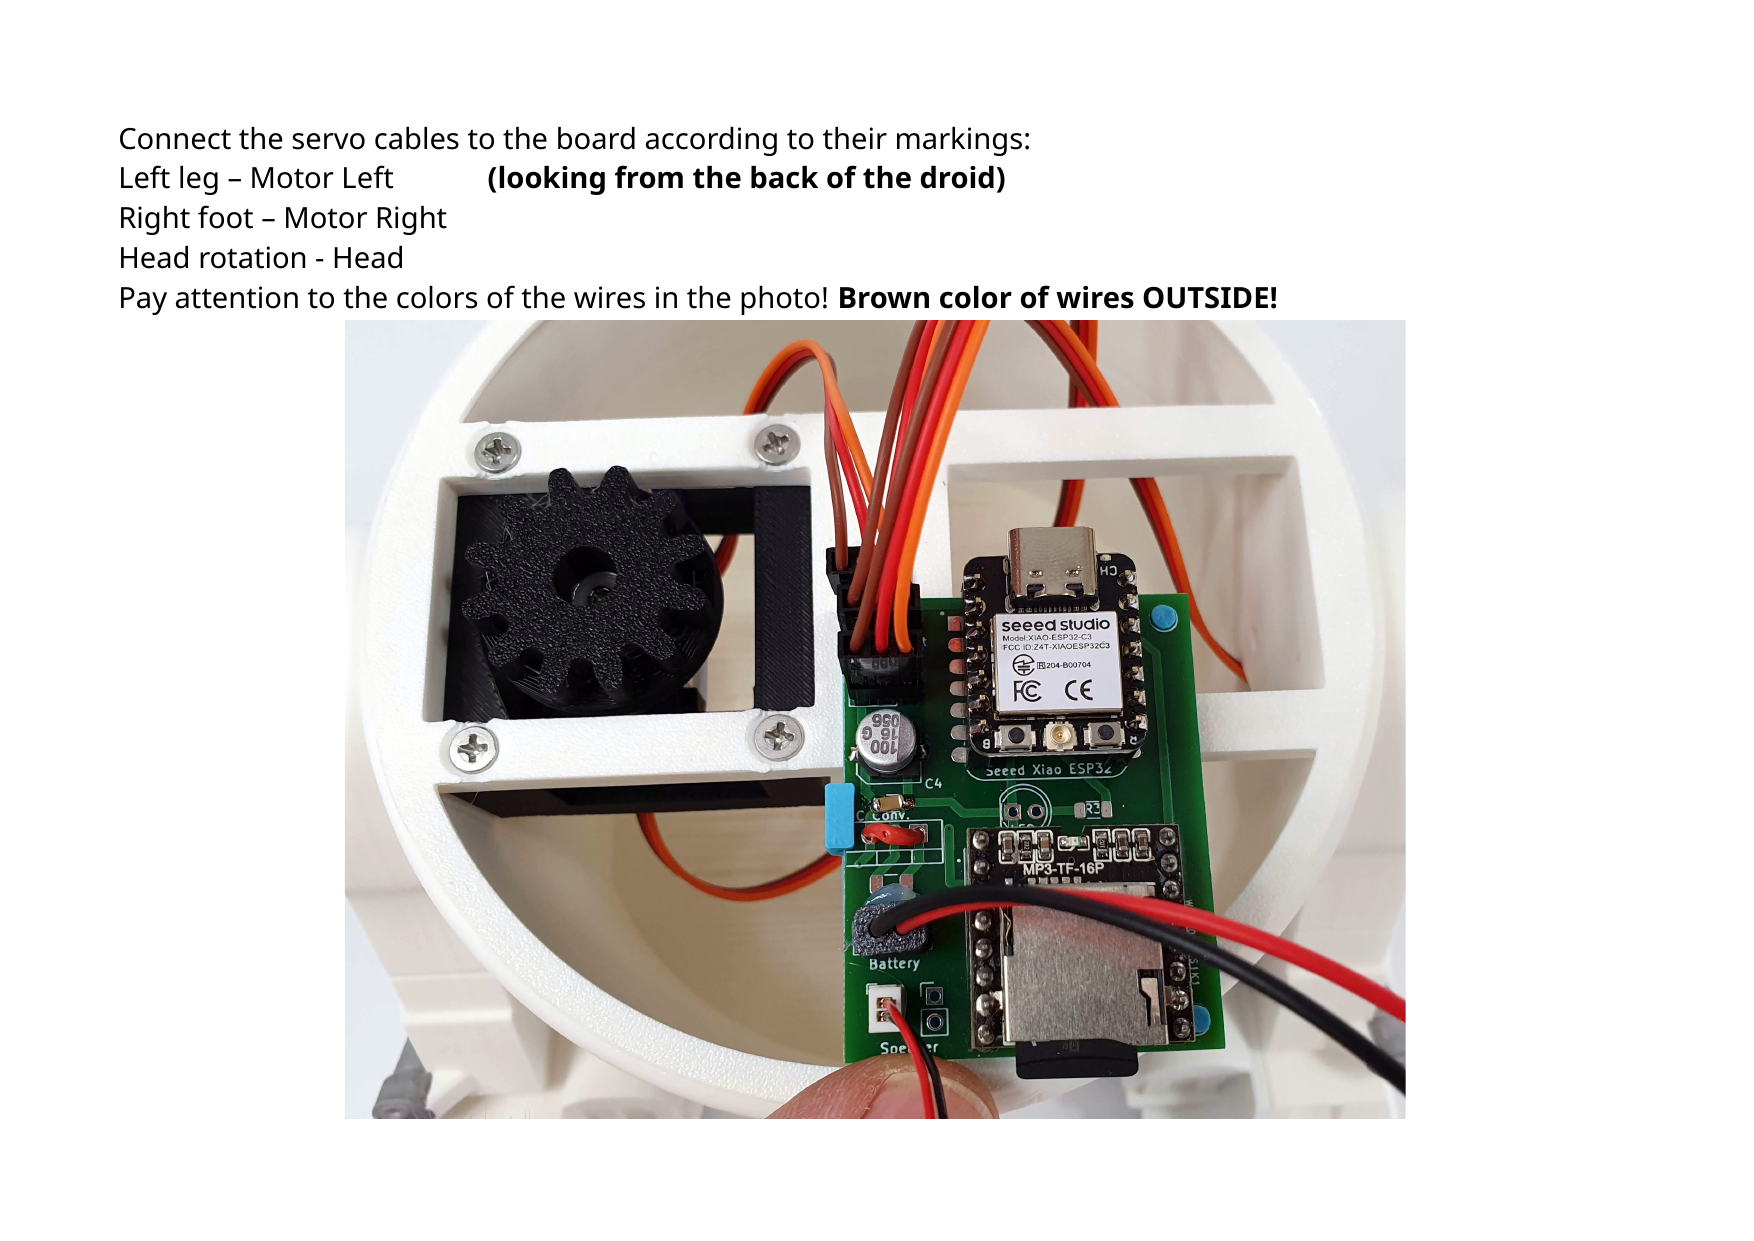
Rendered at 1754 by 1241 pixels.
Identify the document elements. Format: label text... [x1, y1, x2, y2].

text Right foot – Motor Right [118, 197, 1636, 237]
text Left leg – Motor Left (looking from the back of the droid) [118, 158, 1636, 197]
text Connect the servo cables to the board according to their markings: [118, 118, 1636, 158]
text Head rotation - Head [118, 237, 1636, 277]
text Pay attention to the colors of the wires in the photo! Brown color of wires OUTSIDE! [118, 277, 1636, 317]
picture [344, 320, 1406, 1119]
